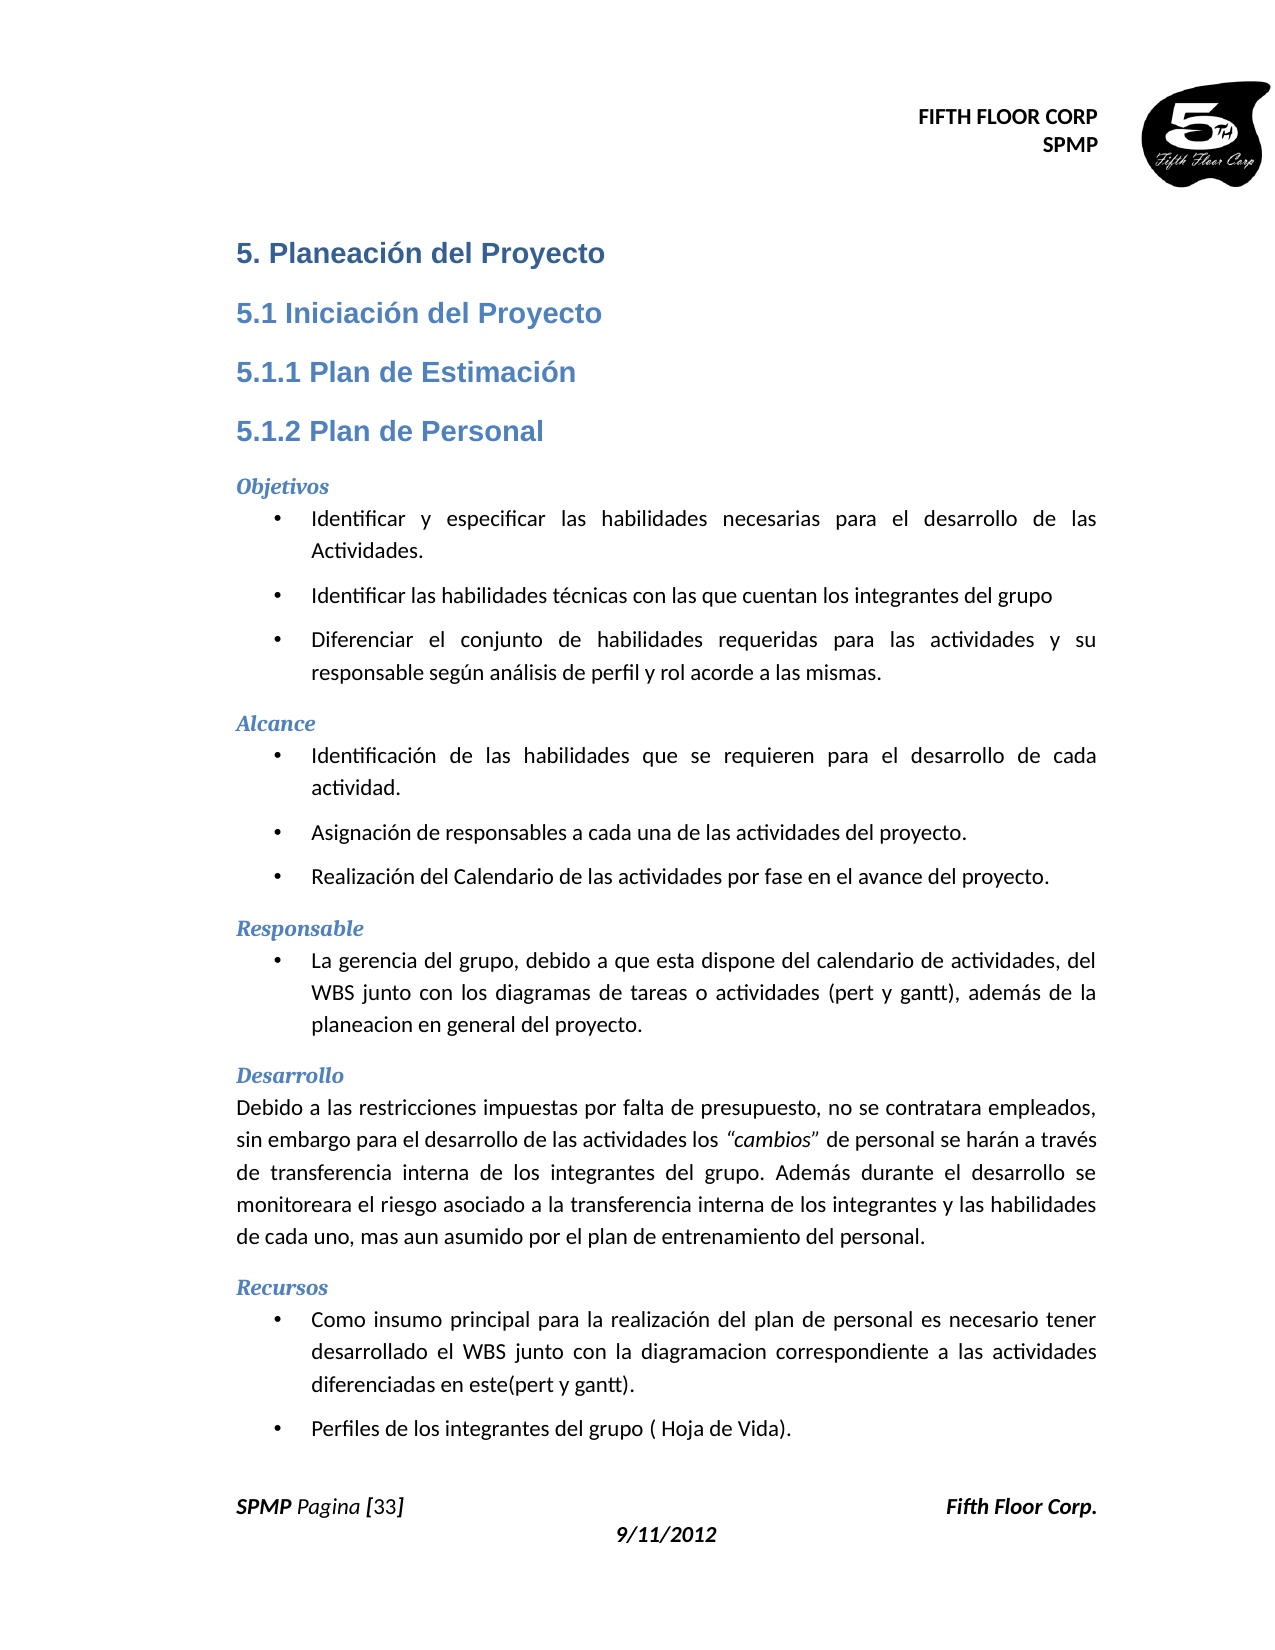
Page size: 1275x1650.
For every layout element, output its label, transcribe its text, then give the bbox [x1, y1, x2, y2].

subtitle 5.1.2 Plan de Personal [236, 414, 1098, 448]
subtitle Desarrollo [236, 1063, 1098, 1089]
list Identificar y especificar las habilidades necesarias para el desarrollo de las Actividades. [274, 504, 1098, 564]
list Realización del Calendario de las actividades por fase en el avance del proyecto. [274, 862, 1098, 891]
subtitle Responsable [236, 916, 1098, 942]
list Perfiles de los integrantes del grupo ( Hoja de Vida). [274, 1414, 1098, 1442]
subtitle 5.1 Iniciación del Proyecto [236, 296, 1098, 329]
subtitle Recursos [236, 1275, 1098, 1301]
subtitle Objetivos [236, 474, 1098, 500]
list Identificar las habilidades técnicas con las que cuentan los integrantes del grupo [274, 581, 1098, 609]
text Debido a las restricciones impuestas por falta de presupuesto, no se contratara empleados, sin embargo para el desarrollo de las actividades los “cambios” de personal se harán a través de transferencia interna de los integrantes del grupo. Además durante el desarrollo se monitoreara el riesgo asociado a la transferencia interna de los integrantes y las habilidades de cada uno, mas aun asumido por el plan de entrenamiento del personal. [236, 1093, 1098, 1250]
list Como insumo principal para la realización del plan de personal es necesario tener desarrollado el WBS junto con la diagramacion correspondiente a las actividades diferenciadas en este(pert y gantt). [274, 1305, 1098, 1398]
subtitle Alcance [236, 711, 1098, 737]
list Diferenciar el conjunto de habilidades requeridas para las actividades y su responsable según análisis de perfil y rol acorde a las mismas. [274, 626, 1098, 686]
list Asignación de responsables a cada una de las actividades del proyecto. [274, 818, 1098, 846]
picture [1135, 73, 1275, 196]
subtitle 5. Planeación del Proyecto [236, 236, 1098, 270]
subtitle 5.1.1 Plan de Estimación [236, 355, 1098, 388]
list Identificación de las habilidades que se requieren para el desarrollo de cada actividad. [274, 741, 1098, 801]
list La gerencia del grupo, debido a que esta dispone del calendario de actividades, del WBS junto con los diagramas de tareas o actividades (pert y gantt), además de la planeacion en general del proyecto. [274, 946, 1098, 1038]
